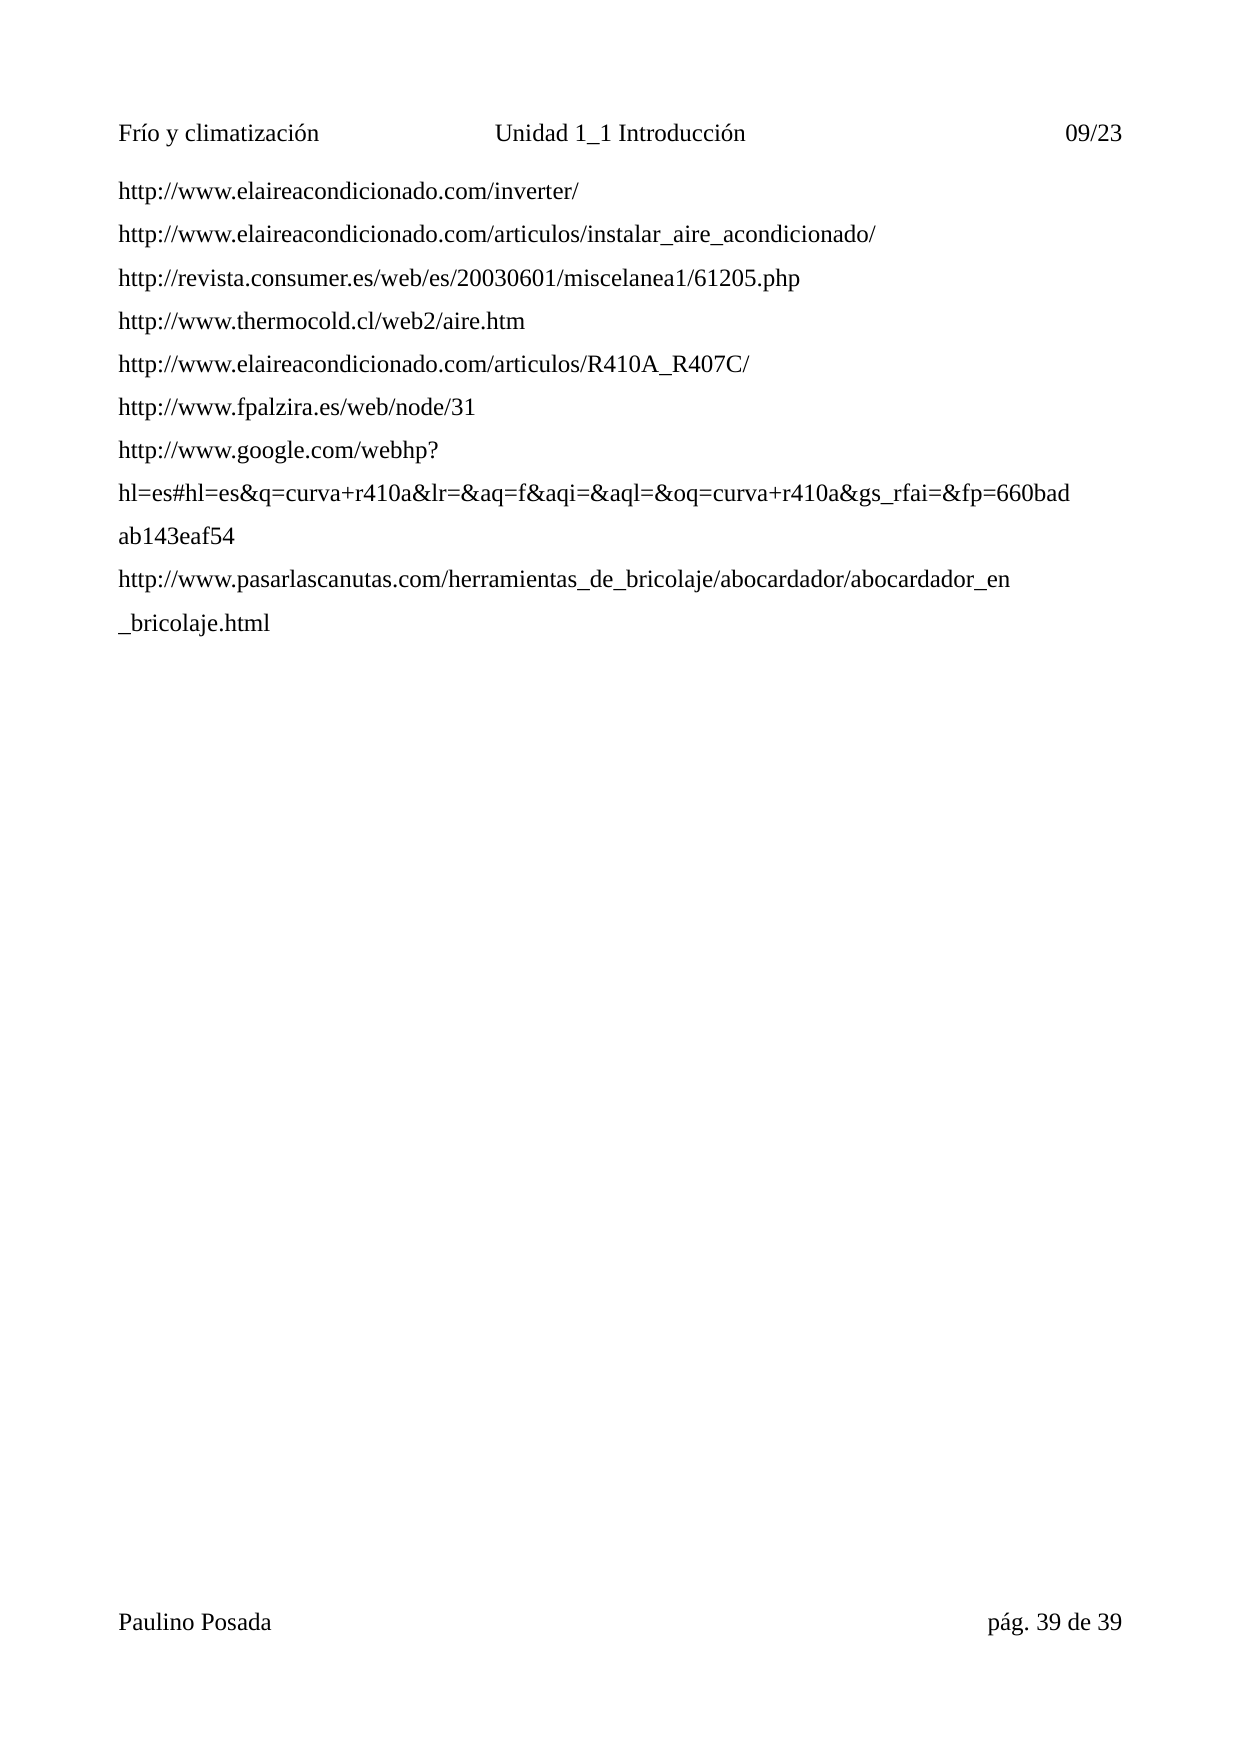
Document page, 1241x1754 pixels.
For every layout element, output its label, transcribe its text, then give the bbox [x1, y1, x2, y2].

text http://revista.consumer.es/web/es/20030601/miscelanea1/61205.php [118, 263, 1122, 291]
text http://www.elaireacondicionado.com/inverter/ [118, 176, 1122, 205]
text hl=es#hl=es&q=curva+r410a&lr=&aq=f&aqi=&aql=&oq=curva+r410a&gs_rfai=&fp=660bad [118, 478, 1122, 507]
text http://www.pasarlascanutas.com/herramientas_de_bricolaje/abocardador/abocardador_en [118, 564, 1122, 593]
text ab143eaf54 [118, 521, 1122, 550]
text http://www.thermocold.cl/web2/aire.htm [118, 306, 1122, 334]
text http://www.google.com/webhp? [118, 435, 1122, 464]
text http://www.elaireacondicionado.com/articulos/R410A_R407C/ [118, 349, 1122, 378]
text http://www.elaireacondicionado.com/articulos/instalar_aire_acondicionado/ [118, 219, 1122, 248]
text _bricolaje.html [118, 608, 1122, 636]
text http://www.fpalzira.es/web/node/31 [118, 392, 1122, 421]
